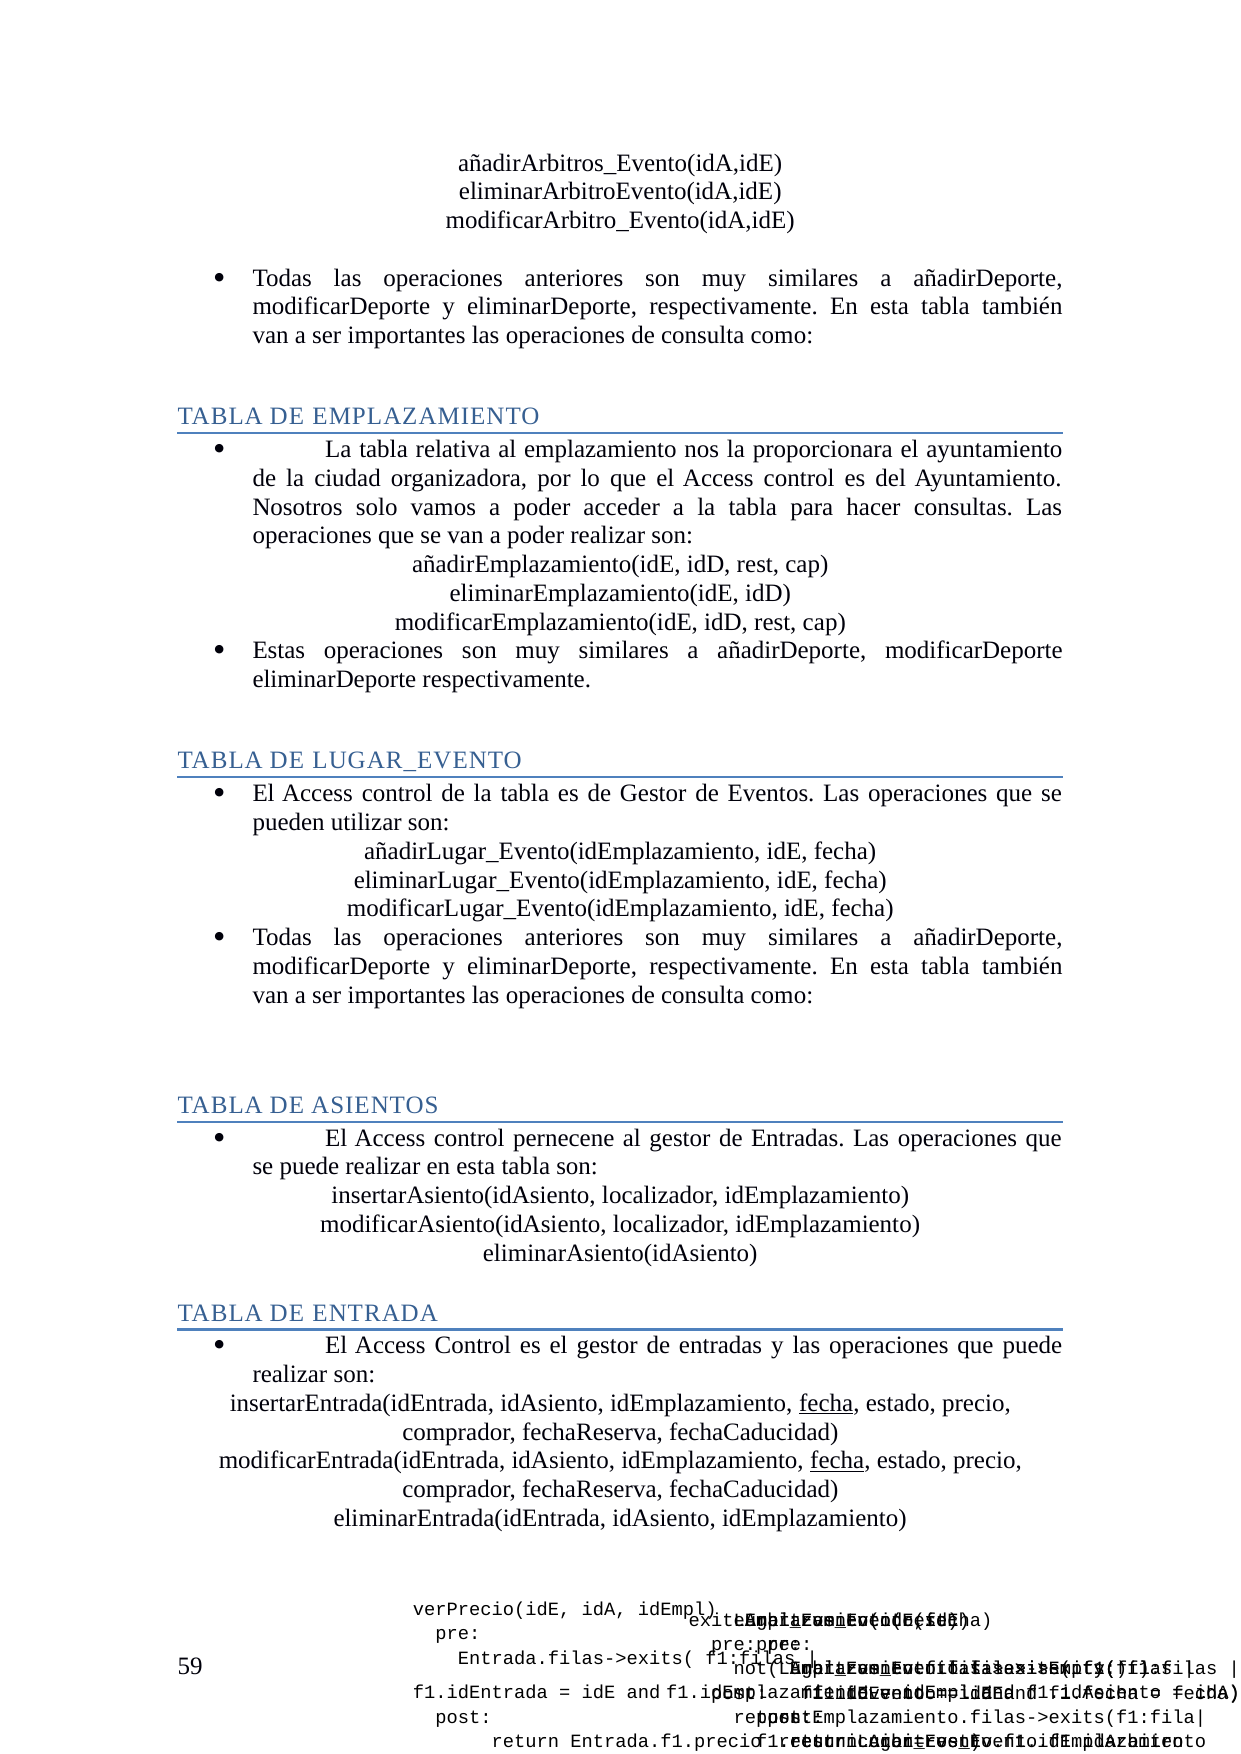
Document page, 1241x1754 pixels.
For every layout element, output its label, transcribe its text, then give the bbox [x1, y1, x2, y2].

list Estas operaciones son muy similares a añadirDeporte, modificarDeporte eliminarDeporte respectivamente. [215, 636, 1063, 693]
list Todas las operaciones anteriores son muy similares a añadirDeporte, modificarDeporte y eliminarDeporte, respectivamente. En esta tabla también van a ser importantes las operaciones de consulta como: [215, 922, 1063, 1008]
text modificarArbitro_Evento(idA,idE) [177, 205, 1063, 234]
subtitle TABLA DE EMPLAZAMIENTO [177, 401, 1063, 432]
text modificarLugar_Evento(idEmplazamiento, idE, fecha) [177, 893, 1063, 922]
text eliminarEmplazamiento(idE, idD) [177, 578, 1063, 607]
text eliminarLugar_Evento(idEmplazamiento, idE, fecha) [177, 865, 1063, 893]
text modificarEntrada(idEntrada, idAsiento, idEmplazamiento, fecha, estado, precio, comprador, fechaReserva, fechaCaducidad) [177, 1446, 1063, 1503]
text insertarEntrada(idEntrada, idAsiento, idEmplazamiento, fecha, estado, precio, comprador, fechaReserva, fechaCaducidad) [177, 1388, 1063, 1446]
subtitle TABLA DE ENTRADA [177, 1298, 1063, 1328]
text eliminarArbitroEvento(idA,idE) [177, 176, 1063, 205]
text modificarEmplazamiento(idE, idD, rest, cap) [177, 607, 1063, 636]
text modificarAsiento(idAsiento, localizador, idEmplazamiento) [177, 1209, 1063, 1238]
text añadirArbitros_Evento(idA,idE) [177, 148, 1063, 176]
text eliminarAsiento(idAsiento) [177, 1238, 1063, 1266]
subtitle TABLA DE ASIENTOS [177, 1090, 1063, 1121]
text añadirLugar_Evento(idEmplazamiento, idE, fecha) [177, 836, 1063, 865]
list La tabla relativa al emplazamiento nos la proporcionara el ayuntamiento de la ciudad organizadora, por lo que el Access control es del Ayuntamiento. Nosotros solo vamos a poder acceder a la tabla para hacer consultas. Las operaciones que se van a poder realizar son: [215, 434, 1063, 549]
text añadirEmplazamiento(idE, idD, rest, cap) [177, 549, 1063, 578]
text eliminarEntrada(idEntrada, idAsiento, idEmplazamiento) [177, 1503, 1063, 1532]
text insertarAsiento(idAsiento, localizador, idEmplazamiento) [177, 1180, 1063, 1209]
list El Access control de la tabla es de Gestor de Eventos. Las operaciones que se pueden utilizar son: [215, 778, 1063, 836]
subtitle TABLA DE LUGAR_EVENTO [177, 746, 1063, 776]
list El Access Control es el gestor de entradas y las operaciones que puede realizar son: [215, 1331, 1063, 1388]
list Todas las operaciones anteriores son muy similares a añadirDeporte, modificarDeporte y eliminarDeporte, respectivamente. En esta tabla también van a ser importantes las operaciones de consulta como: [215, 263, 1063, 349]
list El Access control pernecene al gestor de Entradas. Las operaciones que se puede realizar en esta tabla son: [215, 1123, 1063, 1180]
